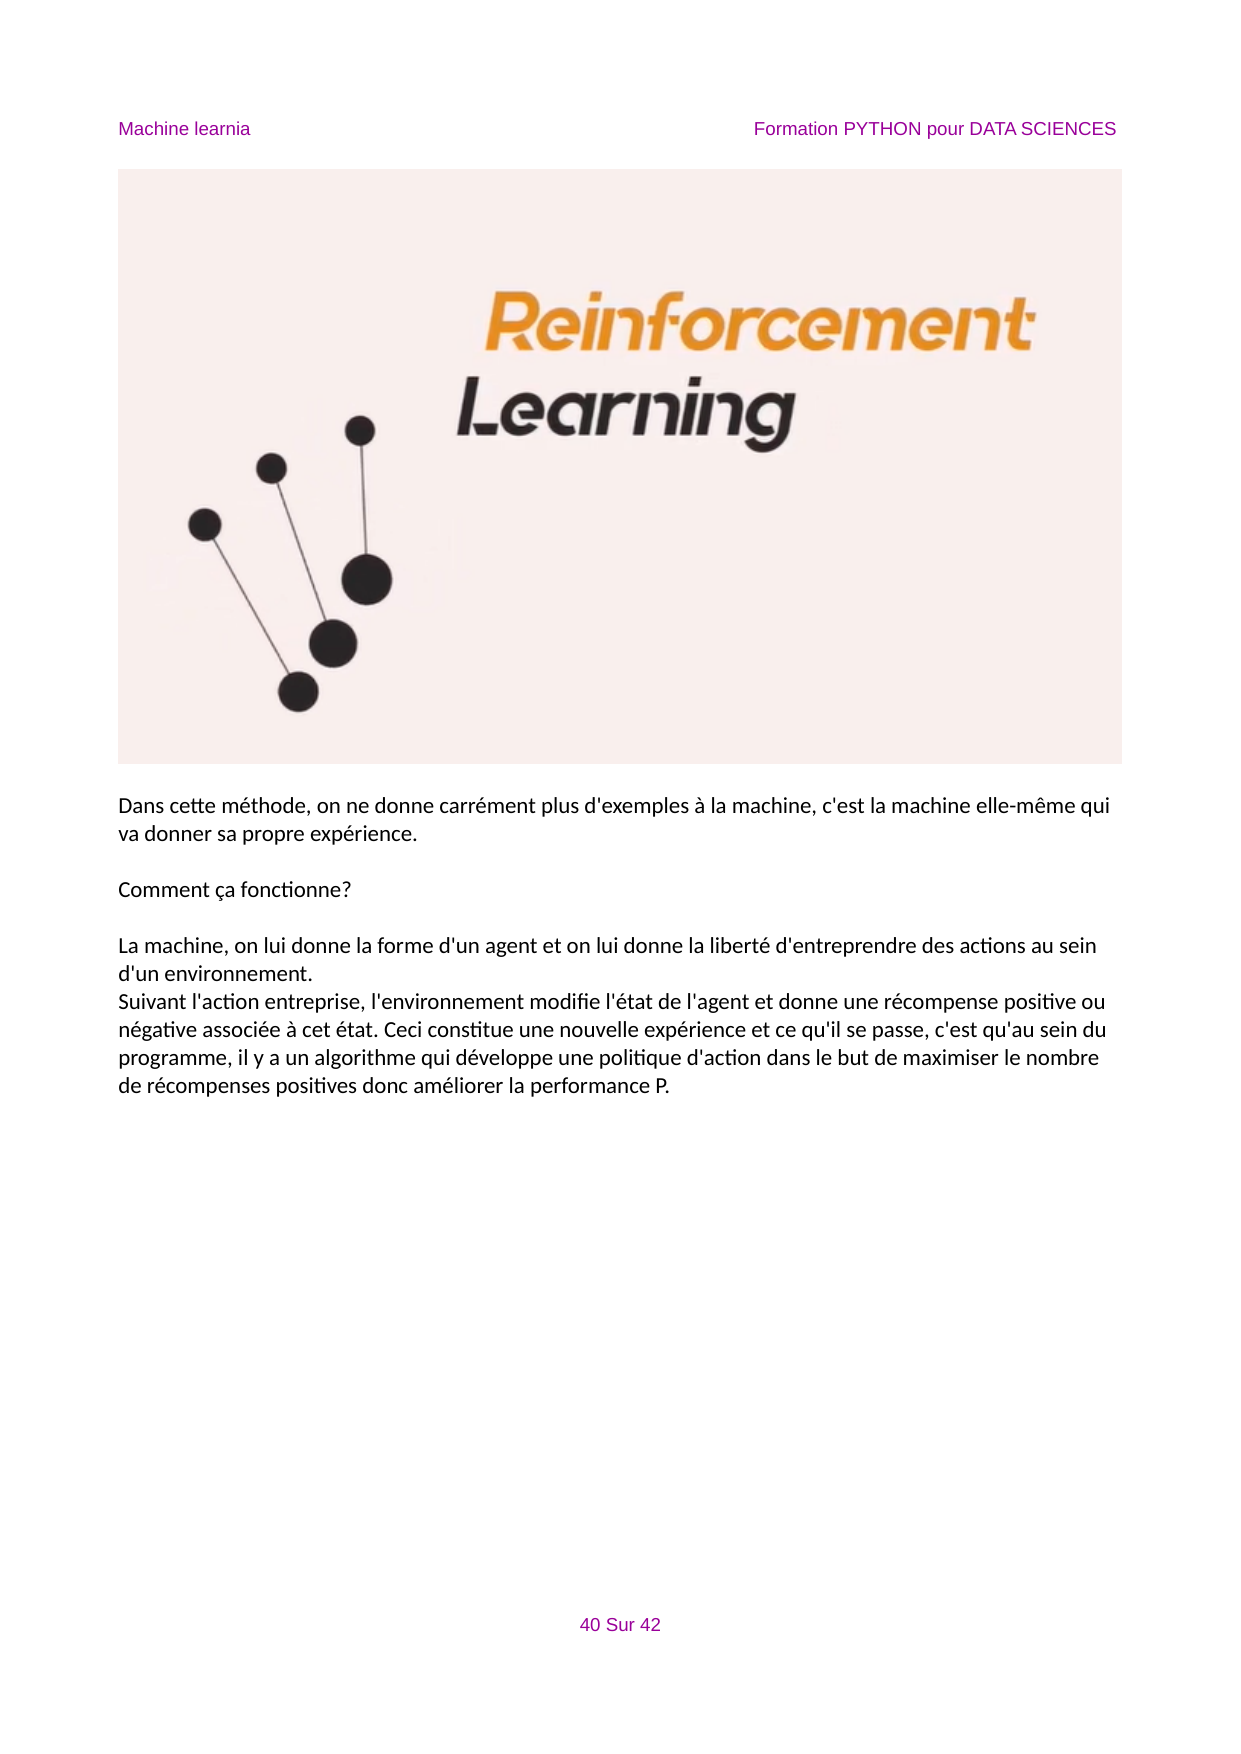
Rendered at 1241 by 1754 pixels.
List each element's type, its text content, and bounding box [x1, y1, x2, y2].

text La machine, on lui donne la forme d'un agent et on lui donne la liberté d'entreprendre des actions au sein d'un environnement. [118, 931, 1122, 987]
text Dans cette méthode, on ne donne carrément plus d'exemples à la machine, c'est la machine elle-même qui va donner sa propre expérience. [118, 791, 1122, 847]
text Suivant l'action entreprise, l'environnement modifie l'état de l'agent et donne une récompense positive ou négative associée à cet état. Ceci constitue une nouvelle expérience et ce qu'il se passe, c'est qu'au sein du programme, il y a un algorithme qui développe une politique d'action dans le but de maximiser le nombre de récompenses positives donc améliorer la performance P. [118, 987, 1122, 1099]
picture [118, 169, 1122, 764]
text Comment ça fonctionne? [118, 875, 1122, 903]
